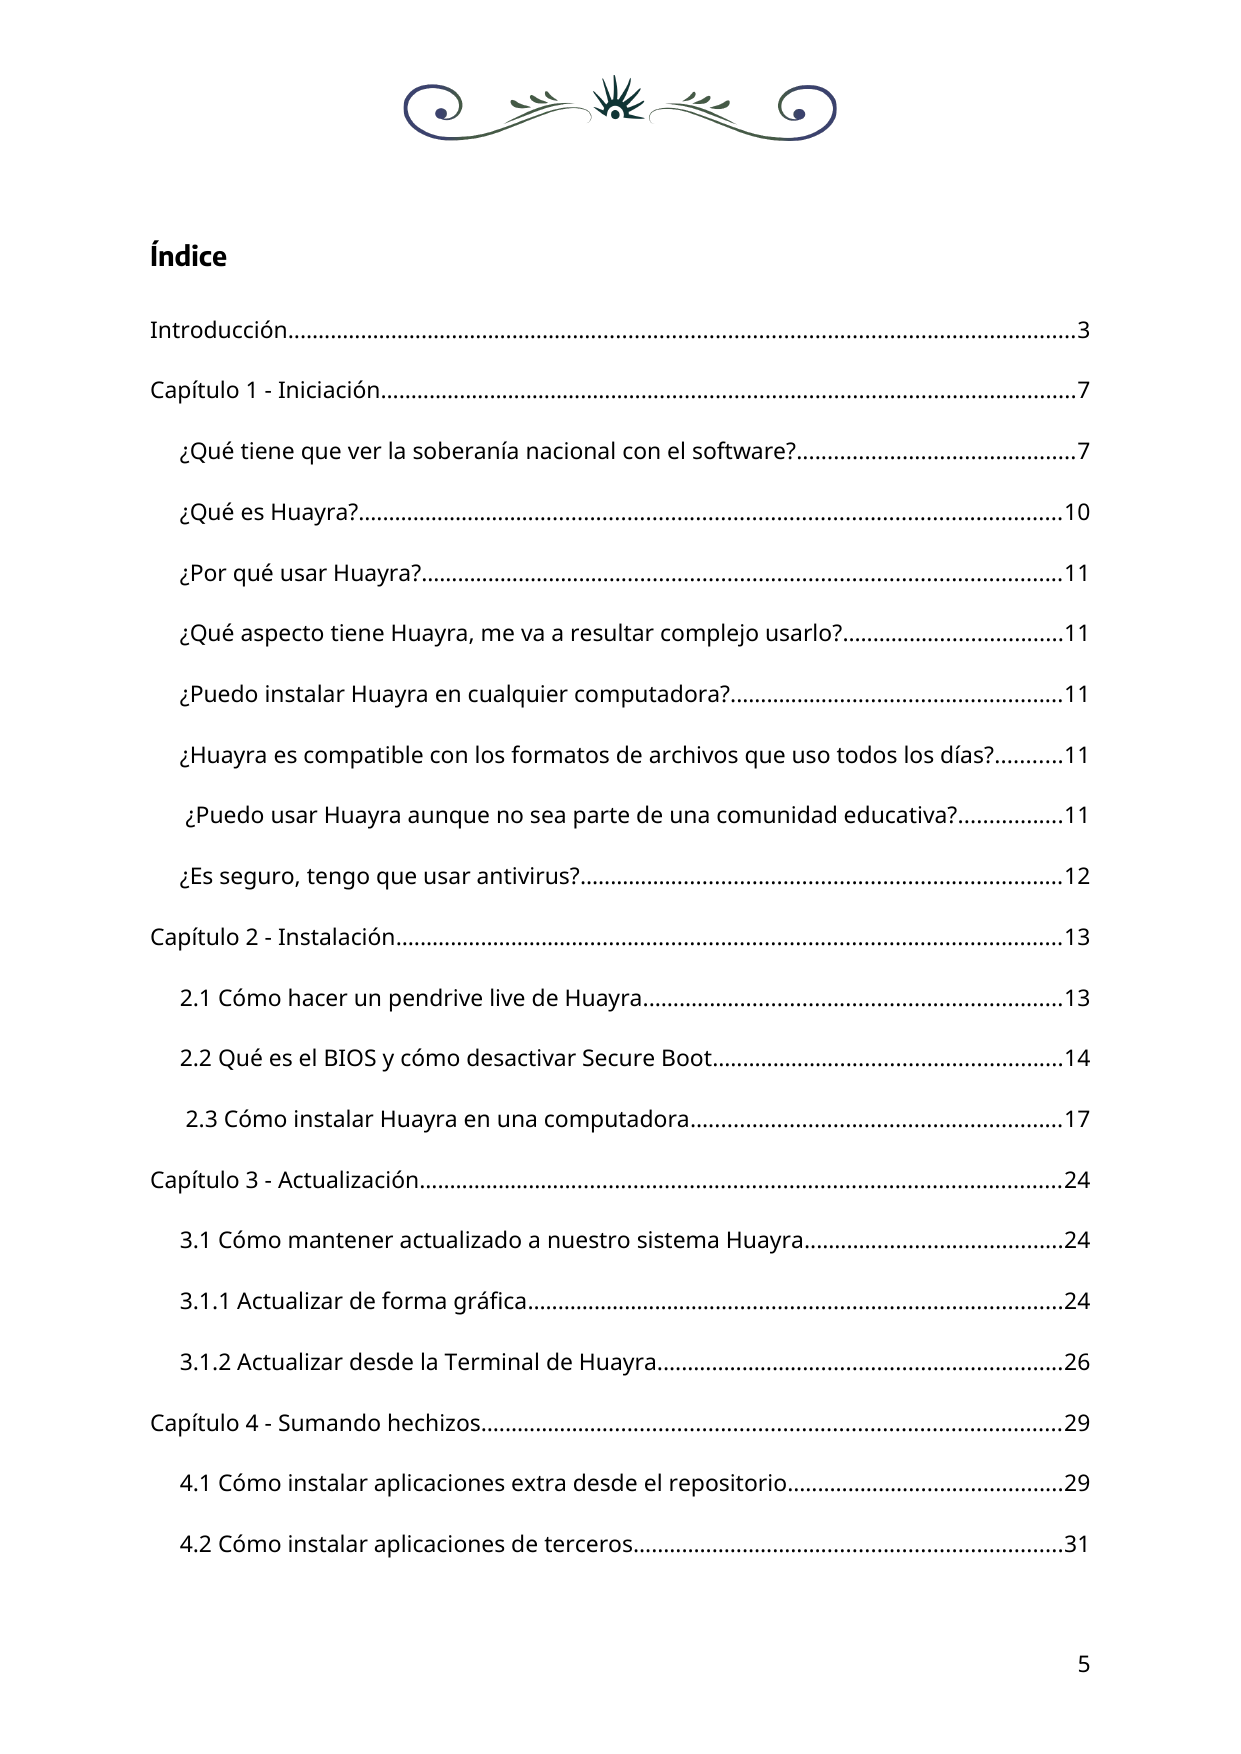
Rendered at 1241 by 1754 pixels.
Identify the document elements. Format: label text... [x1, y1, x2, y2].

picture [403, 75, 837, 141]
title Índice [150, 238, 1090, 272]
text ¿Qué tiene que ver la soberanía nacional con el software? 7 [179, 435, 1090, 466]
text ¿Huayra es compatible con los formatos de archivos que uso todos los días? 11 [179, 739, 1090, 770]
text Capítulo 3 - Actualización 24 [150, 1164, 1090, 1195]
text ¿Por qué usar Huayra? 11 [179, 556, 1090, 588]
text ¿Puedo instalar Huayra en cualquier computadora? 11 [179, 678, 1090, 709]
text 2.1 Cómo hacer un pendrive live de Huayra 13 [179, 982, 1090, 1013]
text 3.1 Cómo mantener actualizado a nuestro sistema Huayra 24 [179, 1224, 1090, 1256]
text 3.1.1 Actualizar de forma gráfica 24 [179, 1285, 1090, 1316]
text ¿Qué es Huayra? 10 [179, 496, 1090, 527]
text Capítulo 2 - Instalación 13 [150, 921, 1090, 952]
text Capítulo 1 - Iniciación 7 [150, 374, 1090, 406]
text Capítulo 4 - Sumando hechizos 29 [150, 1407, 1090, 1438]
text 2.3 Cómo instalar Huayra en una computadora 17 [179, 1103, 1090, 1134]
text ¿Es seguro, tengo que usar antivirus? 12 [179, 860, 1090, 891]
text Introducción 3 [150, 313, 1090, 345]
text ¿Puedo usar Huayra aunque no sea parte de una comunidad educativa? 11 [179, 799, 1090, 831]
text 2.2 Qué es el BIOS y cómo desactivar Secure Boot 14 [179, 1042, 1090, 1073]
text 4.1 Cómo instalar aplicaciones extra desde el repositorio 29 [179, 1467, 1090, 1499]
text 4.2 Cómo instalar aplicaciones de terceros 31 [179, 1528, 1090, 1559]
text 3.1.2 Actualizar desde la Terminal de Huayra. 26 [179, 1346, 1090, 1377]
text ¿Qué aspecto tiene Huayra, me va a resultar complejo usarlo? 11 [179, 617, 1090, 648]
